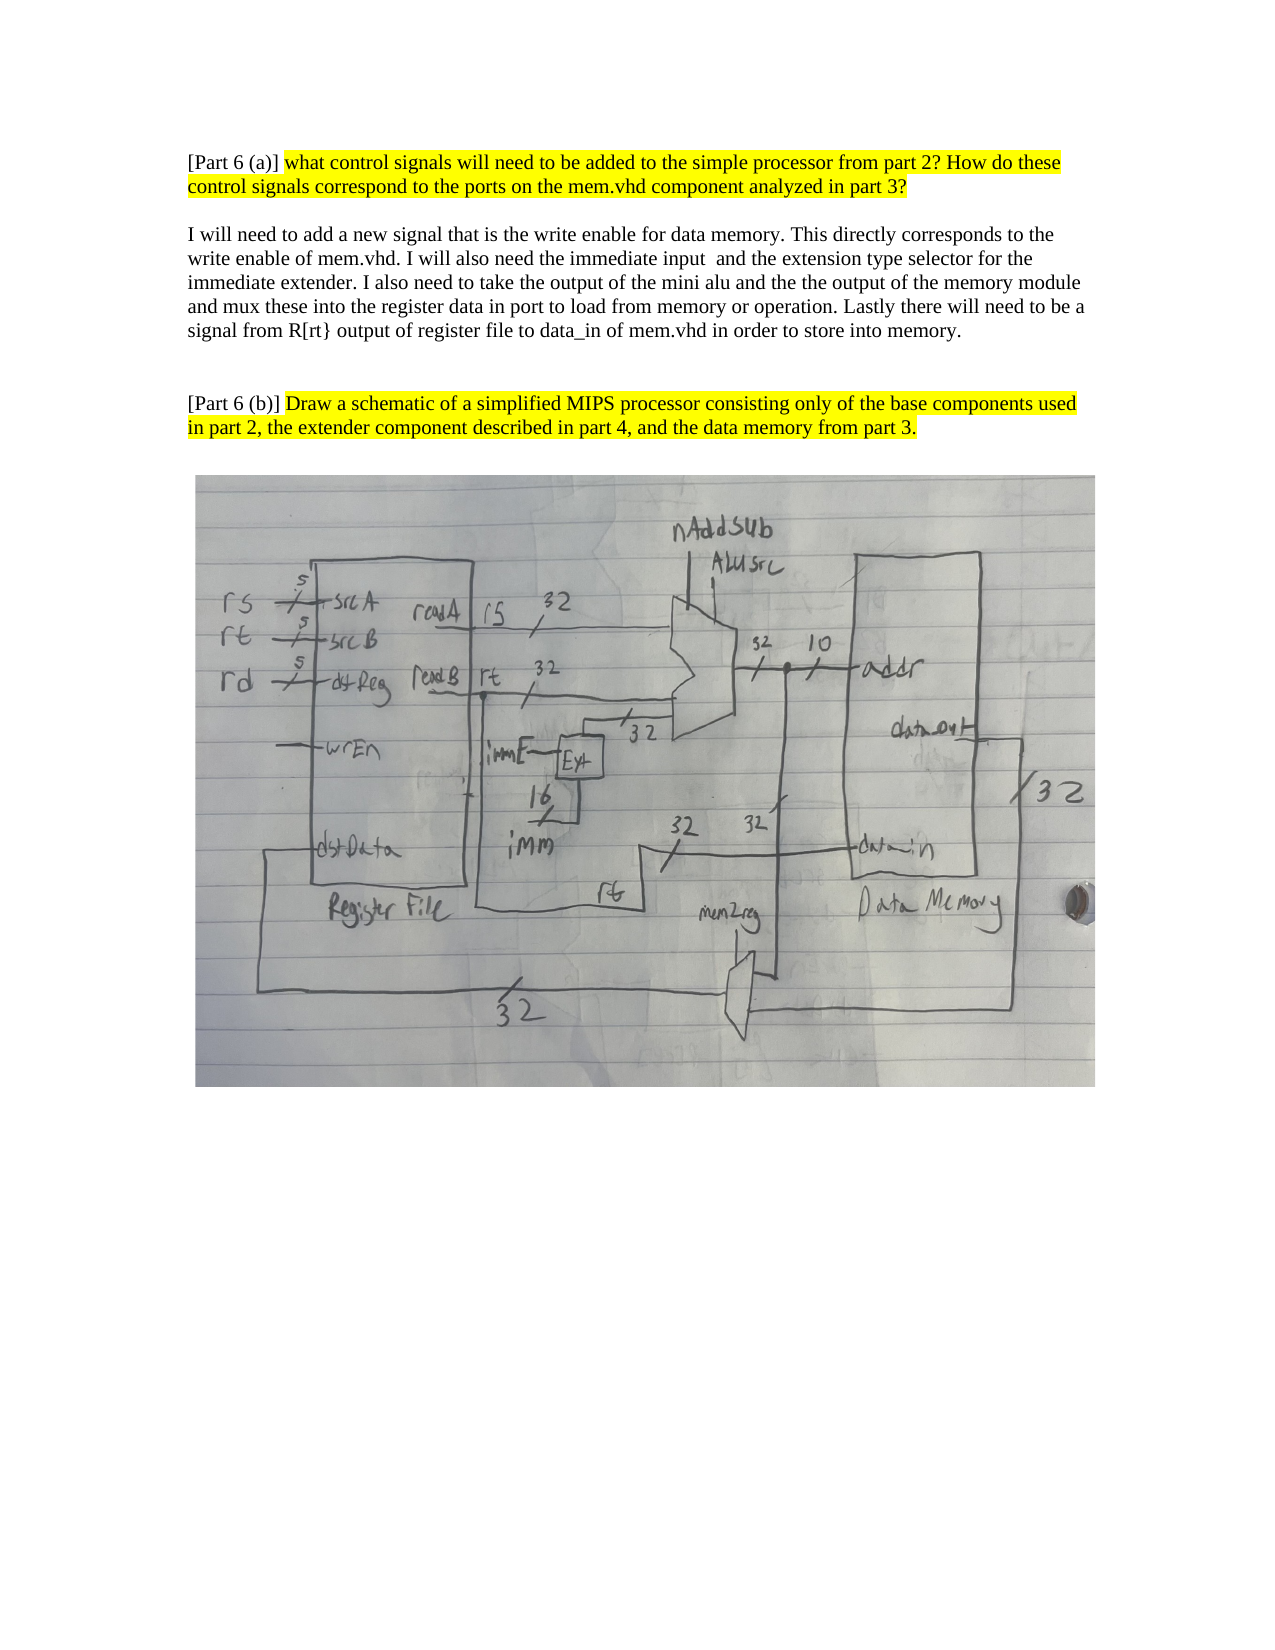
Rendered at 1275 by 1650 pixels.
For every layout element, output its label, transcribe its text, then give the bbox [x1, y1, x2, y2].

text [Part 6 (b)] Draw a schematic of a simplified MIPS processor consisting only of the base components used in part 2, the extender component described in part 4, and the data memory from part 3. [187, 391, 1087, 439]
text [Part 6 (a)] what control signals will need to be added to the simple processor from part 2? How do these control signals correspond to the ports on the mem.vhd component analyzed in part 3? [187, 150, 1087, 198]
text I will need to add a new signal that is the write enable for data memory. This directly corresponds to the write enable of mem.vhd. I will also need the immediate input and the extension type selector for the immediate extender. I also need to take the output of the mini alu and the the output of the memory module and mux these into the register data in port to load from memory or operation. Lastly there will need to be a signal from R[rt} output of register file to data_in of mem.vhd in order to store into memory. [187, 222, 1087, 342]
picture [195, 475, 1096, 1087]
